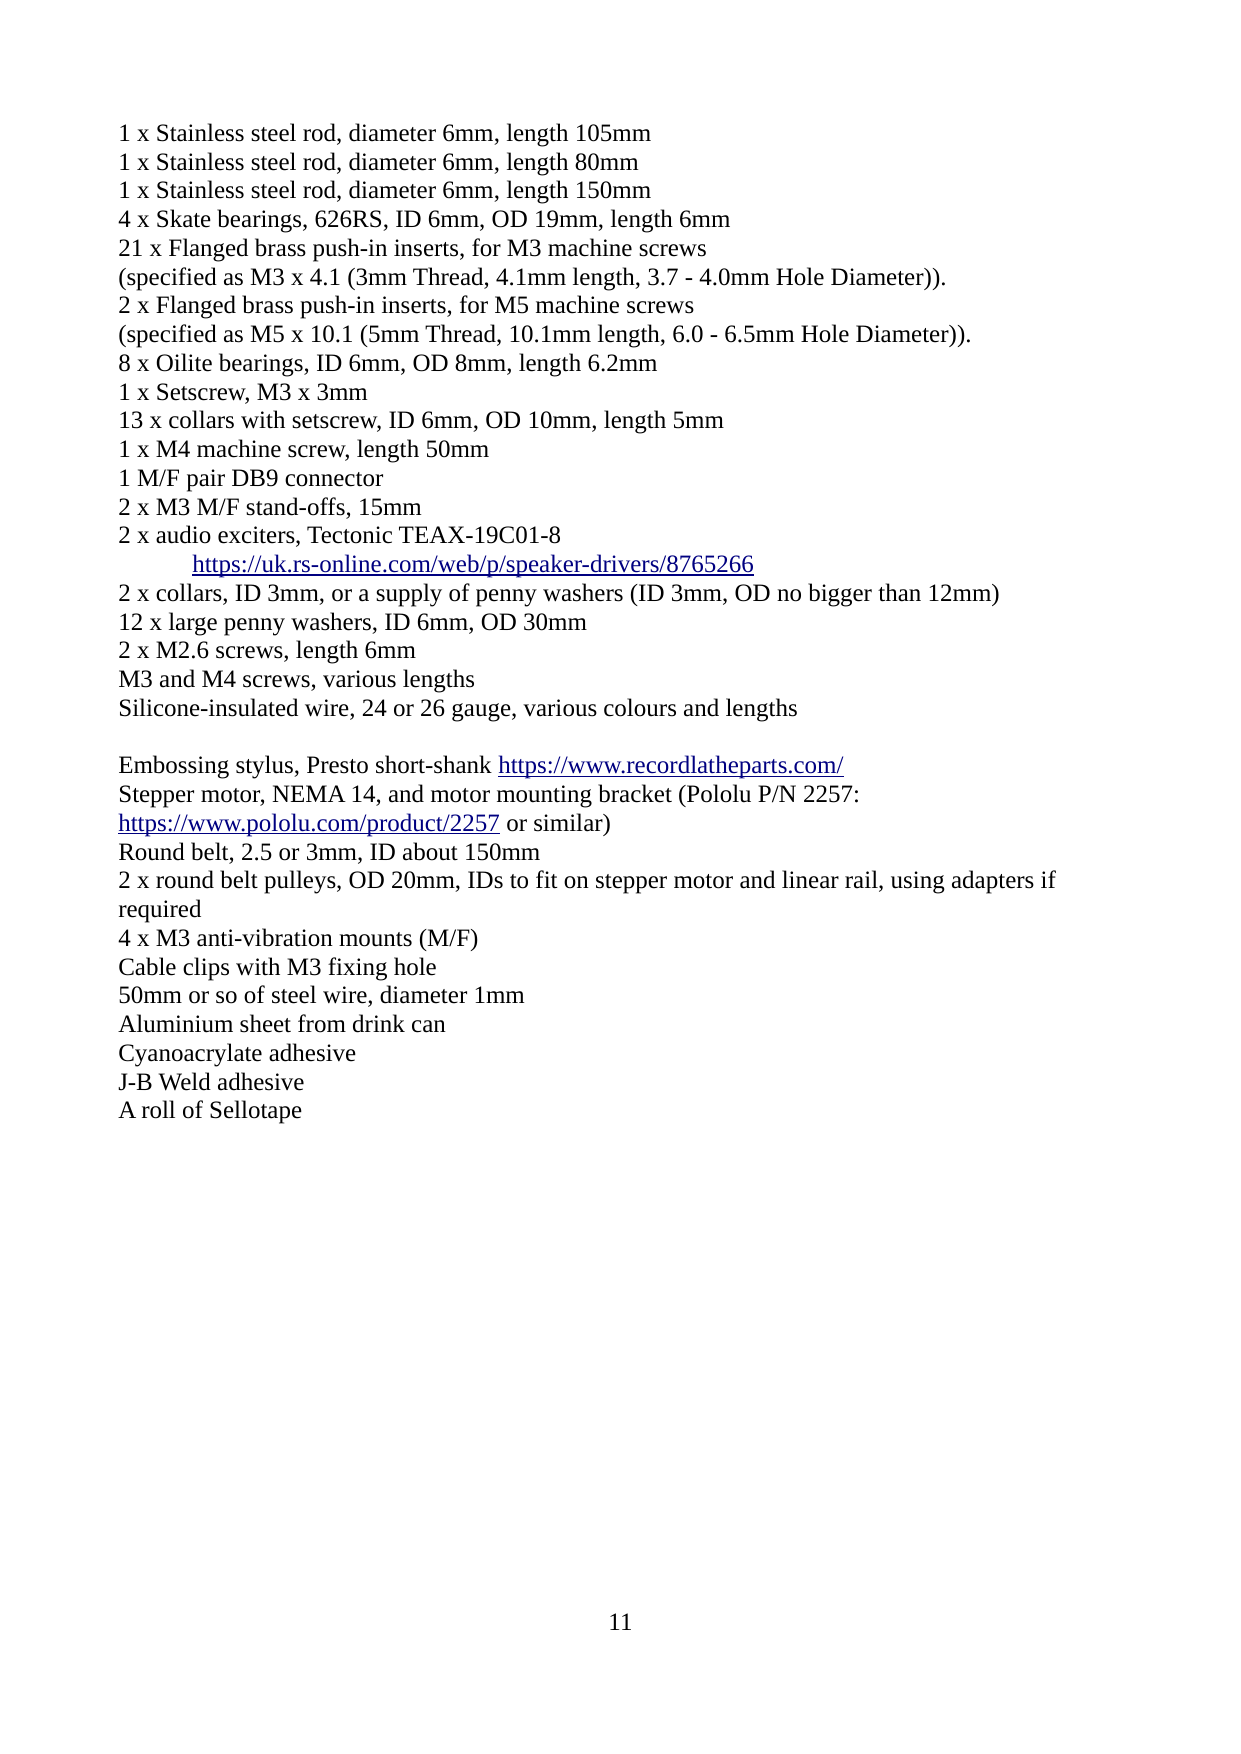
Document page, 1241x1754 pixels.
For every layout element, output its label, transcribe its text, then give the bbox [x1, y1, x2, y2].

text 2 x Flanged brass push-in inserts, for M5 machine screws [118, 291, 1122, 319]
text Stepper motor, NEMA 14, and motor mounting bracket (Pololu P/N 2257: https://www.pololu.com/product/2257 or similar) [118, 779, 1122, 837]
text 12 x large penny washers, ID 6mm, OD 30mm [118, 607, 1122, 636]
text A roll of Sellotape [118, 1096, 1122, 1124]
text Round belt, 2.5 or 3mm, ID about 150mm [118, 837, 1122, 866]
text M3 and M4 screws, various lengths [118, 664, 1122, 693]
text 1 x Stainless steel rod, diameter 6mm, length 80mm [118, 147, 1122, 176]
text 2 x audio exciters, Tectonic TEAX-19C01-8 [118, 521, 1122, 549]
text 50mm or so of steel wire, diameter 1mm [118, 981, 1122, 1009]
text 1 x M4 machine screw, length 50mm [118, 434, 1122, 463]
text 2 x round belt pulleys, OD 20mm, IDs to fit on stepper motor and linear rail, using adapters if required [118, 866, 1122, 923]
text 1 x Stainless steel rod, diameter 6mm, length 150mm [118, 176, 1122, 204]
text 4 x M3 anti-vibration mounts (M/F) [118, 923, 1122, 952]
text 13 x collars with setscrew, ID 6mm, OD 10mm, length 5mm [118, 406, 1122, 434]
text Cable clips with M3 fixing hole [118, 952, 1122, 981]
text 1 x Stainless steel rod, diameter 6mm, length 105mm [118, 118, 1122, 147]
text 2 x M2.6 screws, length 6mm [118, 636, 1122, 664]
text 21 x Flanged brass push-in inserts, for M3 machine screws [118, 233, 1122, 262]
text J-B Weld adhesive [118, 1067, 1122, 1096]
text Silicone-insulated wire, 24 or 26 gauge, various colours and lengths [118, 693, 1122, 722]
text 4 x Skate bearings, 626RS, ID 6mm, OD 19mm, length 6mm [118, 204, 1122, 233]
text Aluminium sheet from drink can [118, 1009, 1122, 1038]
text (specified as M5 x 10.1 (5mm Thread, 10.1mm length, 6.0 - 6.5mm Hole Diameter)). [118, 319, 1122, 348]
text 1 x Setscrew, M3 x 3mm [118, 377, 1122, 406]
text https://uk.rs-online.com/web/p/speaker-drivers/8765266 [118, 549, 1122, 578]
text 1 M/F pair DB9 connector [118, 463, 1122, 492]
text 2 x collars, ID 3mm, or a supply of penny washers (ID 3mm, OD no bigger than 12mm) [118, 578, 1122, 607]
text 2 x M3 M/F stand-offs, 15mm [118, 492, 1122, 521]
text (specified as M3 x 4.1 (3mm Thread, 4.1mm length, 3.7 - 4.0mm Hole Diameter)). [118, 262, 1122, 291]
text Embossing stylus, Presto short-shank https://www.recordlatheparts.com/ [118, 751, 1122, 779]
text Cyanoacrylate adhesive [118, 1038, 1122, 1067]
text 8 x Oilite bearings, ID 6mm, OD 8mm, length 6.2mm [118, 348, 1122, 377]
